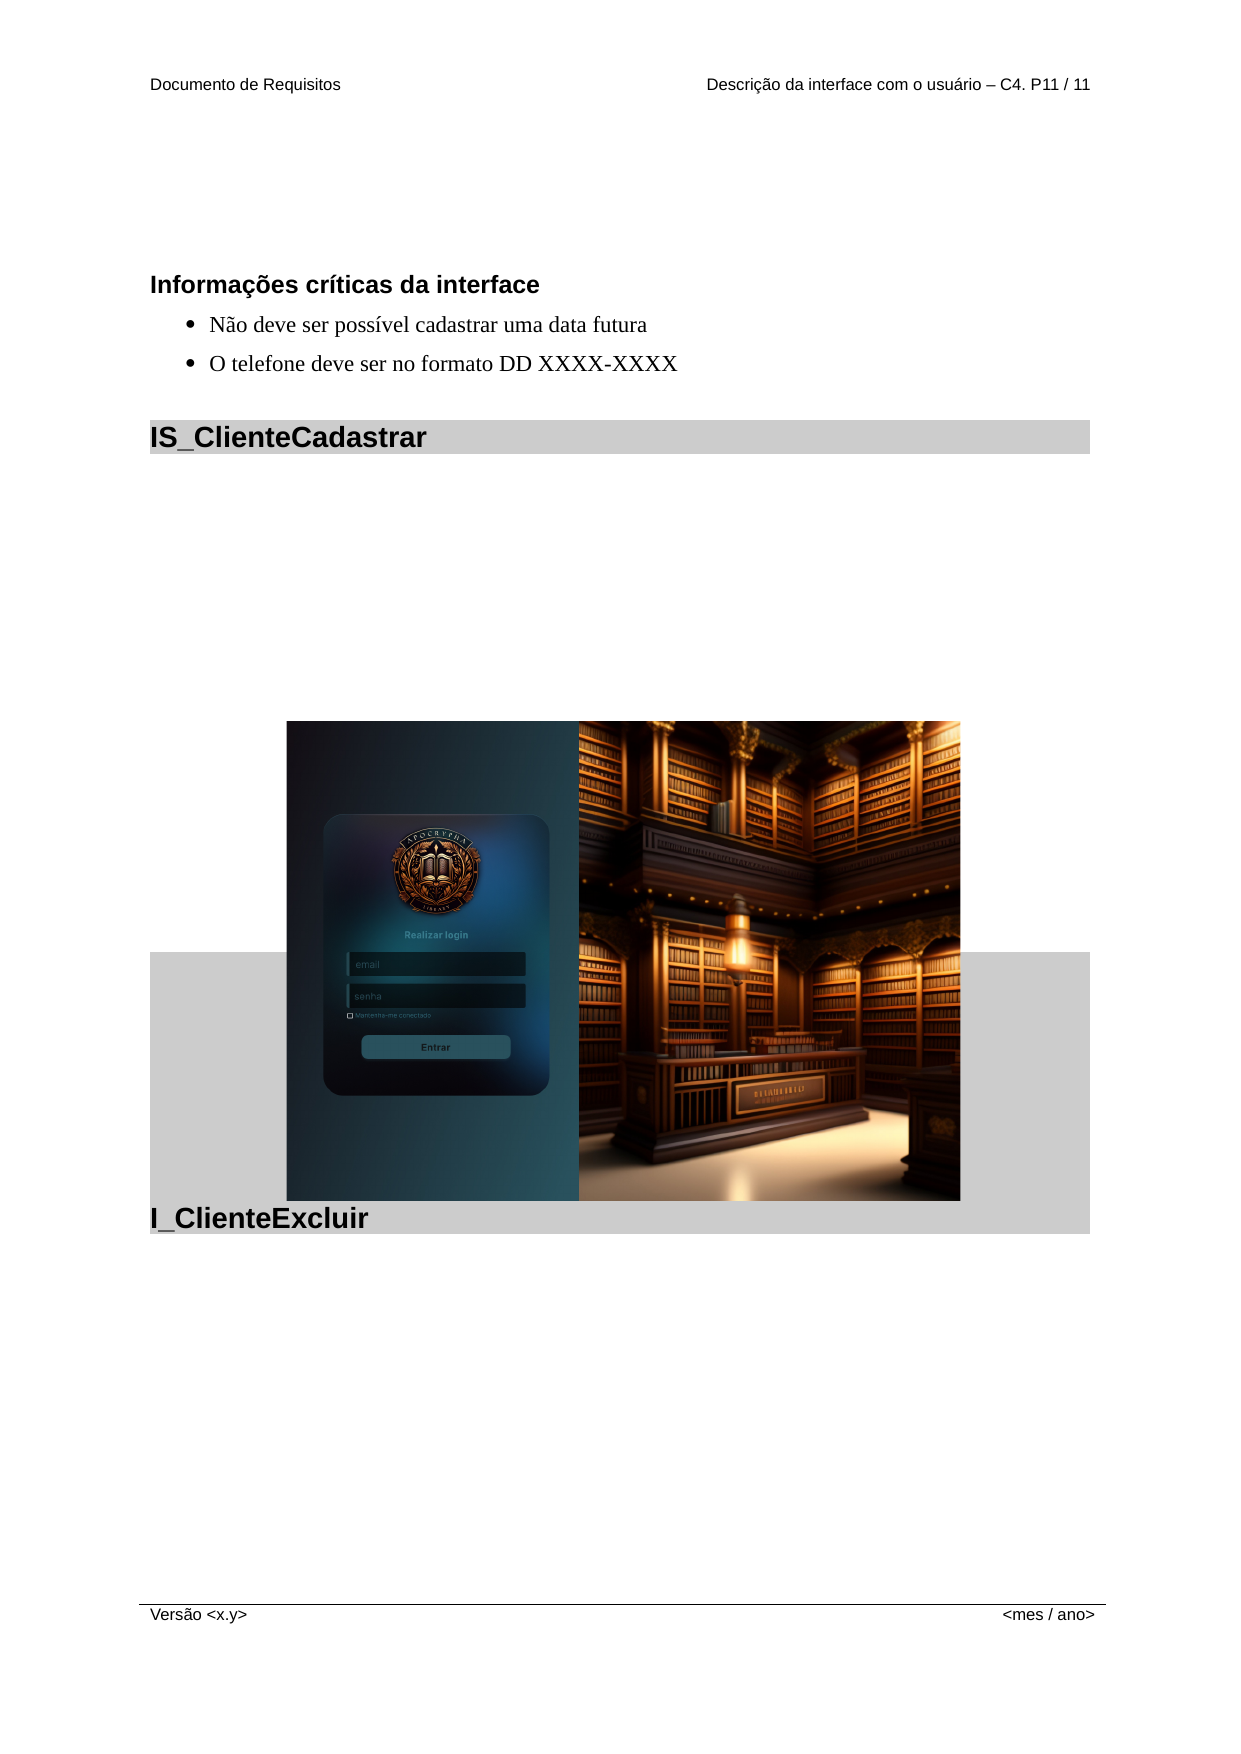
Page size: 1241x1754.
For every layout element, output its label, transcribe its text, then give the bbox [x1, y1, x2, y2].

picture [286, 721, 961, 1201]
list O telefone deve ser no formato DD XXXX-XXXX [186, 350, 1090, 376]
subtitle Informações críticas da interface [150, 270, 1090, 299]
subtitle I_ClienteExcluir [150, 952, 1090, 1234]
list Não deve ser possível cadastrar uma data futura [186, 311, 1090, 338]
subtitle IS_ClienteCadastrar [150, 420, 1090, 454]
